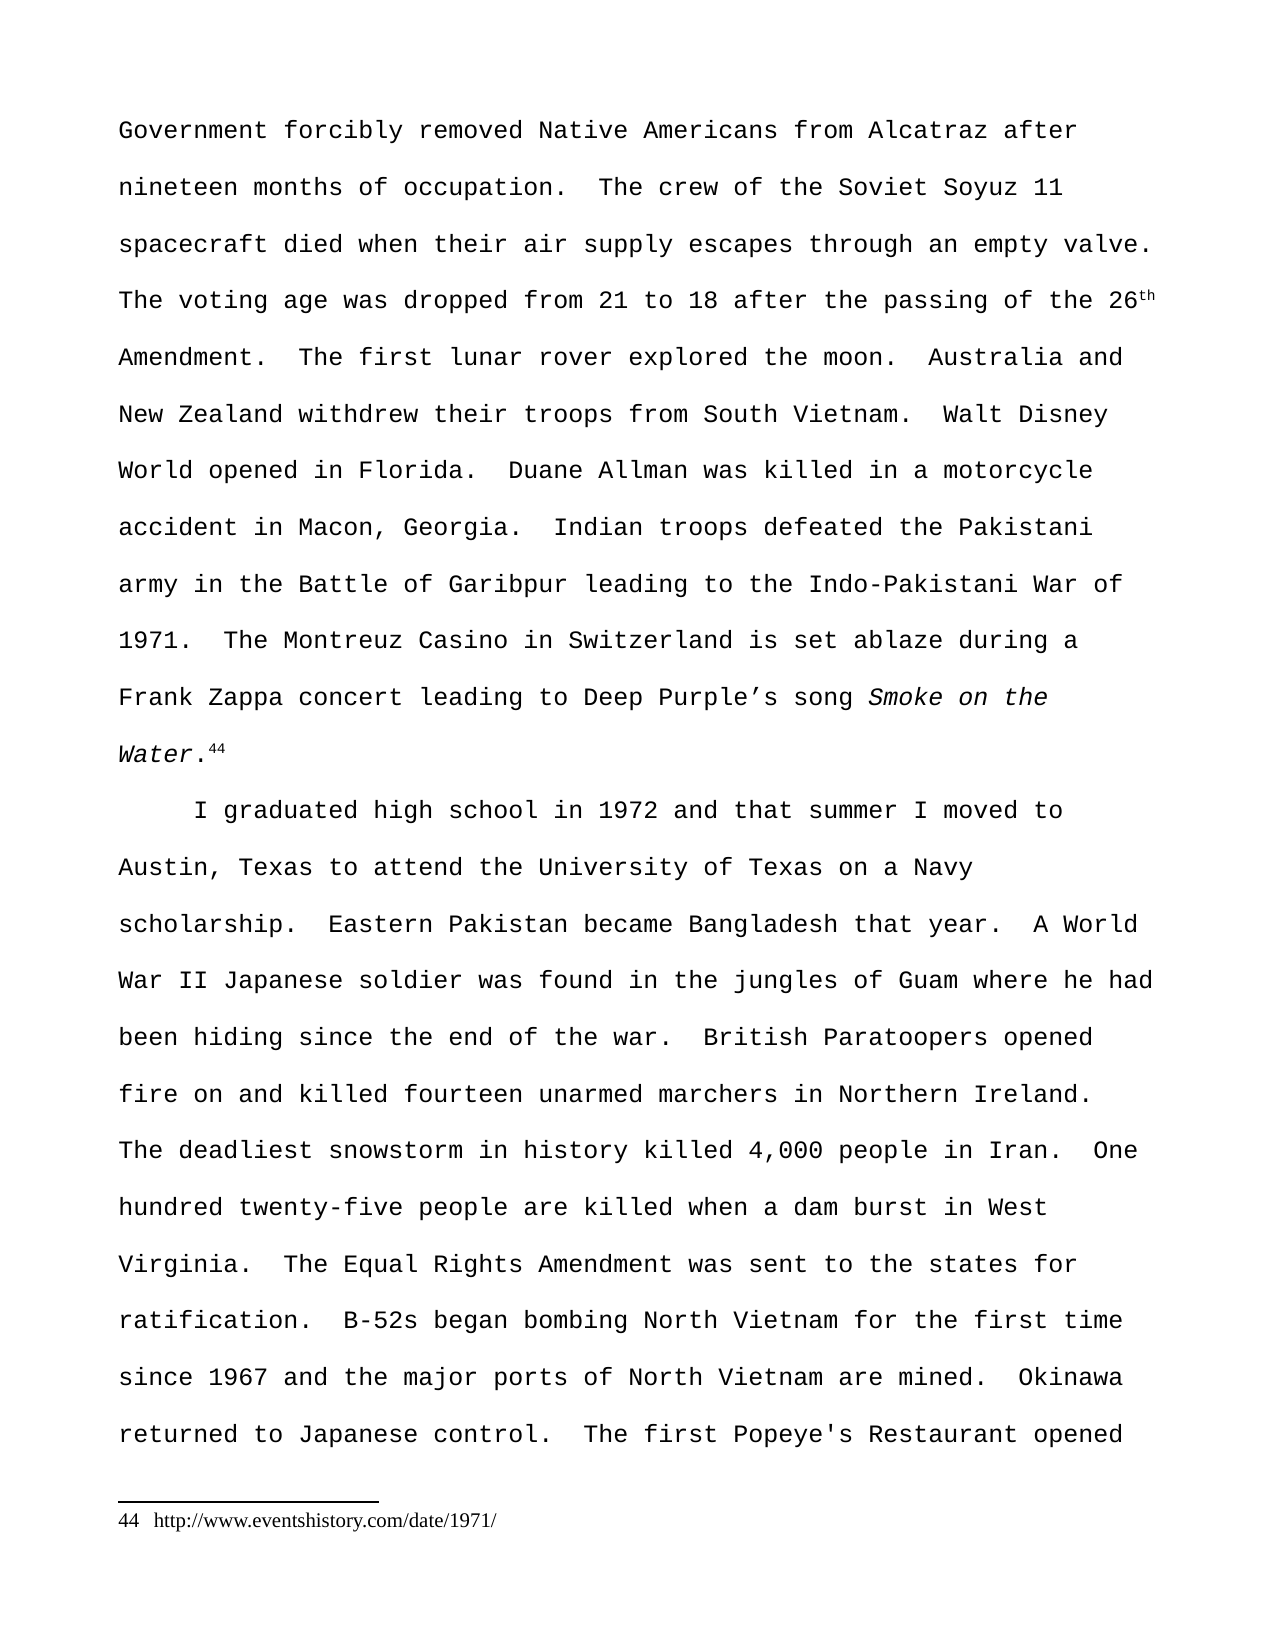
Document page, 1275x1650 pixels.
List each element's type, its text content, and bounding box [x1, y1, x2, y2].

text I graduated high school in 1972 and that summer I moved to Austin, Texas to attend the University of Texas on a Navy scholarship. Eastern Pakistan became Bangladesh that year. A World War II Japanese soldier was found in the jungles of Guam where he had been hiding since the end of the war. British Paratoopers opened fire on and killed fourteen unarmed marchers in Northern Ireland. The deadliest snowstorm in history killed 4,000 people in Iran. One hundred twenty-five people are killed when a dam burst in West Virginia. The Equal Rights Amendment was sent to the states for ratification. B-52s began bombing North Vietnam for the first time since 1967 and the major ports of North Vietnam are mined. Okinawa returned to Japanese control. The first Popeye's Restaurant opened [118, 798, 1157, 1450]
text http://www.eventshistory.com/date/1971/ [118, 1508, 1157, 1532]
text Government forcibly removed Native Americans from Alcatraz after nineteen months of occupation. The crew of the Soviet Soyuz 11 spacecraft died when their air supply escapes through an empty valve. The voting age was dropped from 21 to 18 after the passing of the 26th Amendment. The first lunar rover explored the moon. Australia and New Zealand withdrew their troops from South Vietnam. Walt Disney World opened in Florida. Duane Allman was killed in a motorcycle accident in Macon, Georgia. Indian troops defeated the Pakistani army in the Battle of Garibpur leading to the Indo-Pakistani War of 1971. The Montreuz Casino in Switzerland is set ablaze during a Frank Zappa concert leading to Deep Purple’s song Smoke on the Water. [118, 118, 1157, 770]
